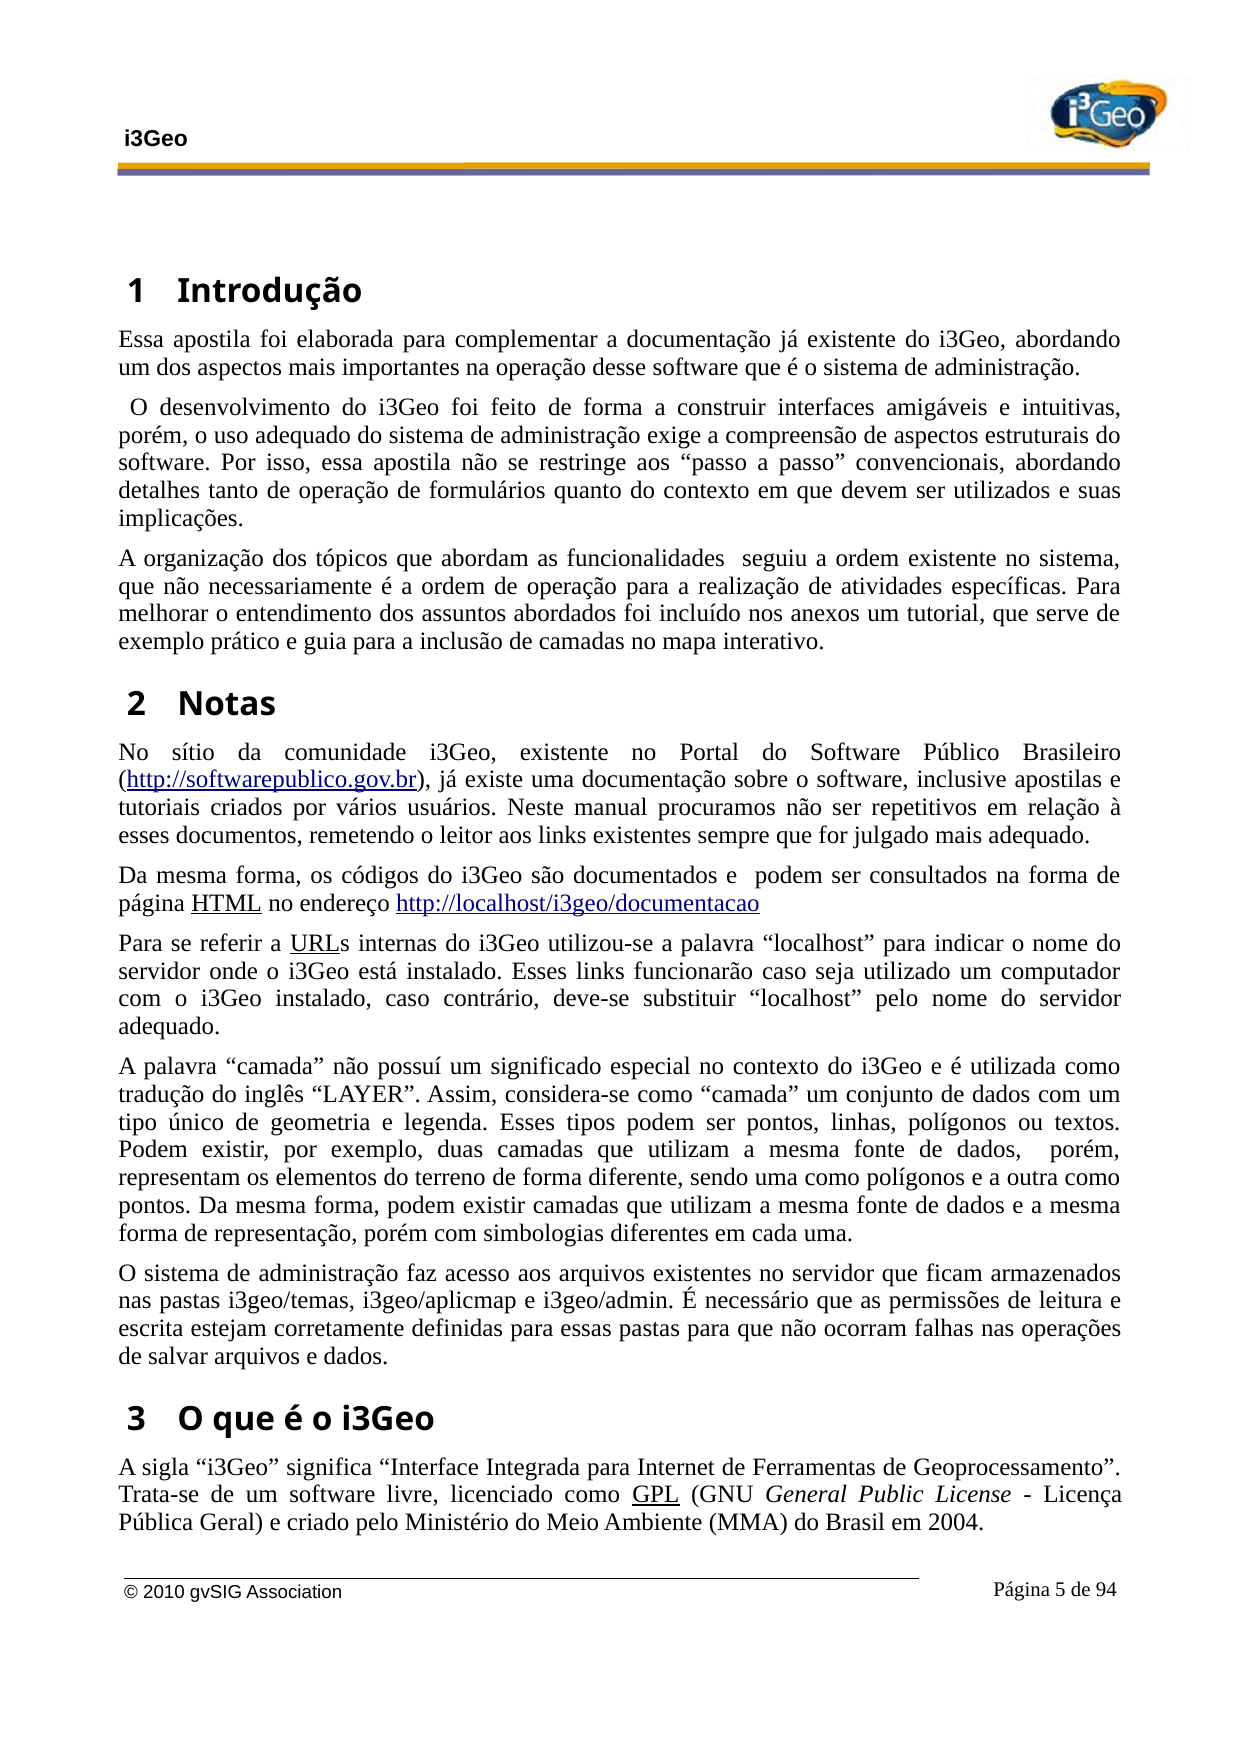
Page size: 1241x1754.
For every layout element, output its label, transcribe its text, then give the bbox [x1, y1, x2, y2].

text O sistema de administração faz acesso aos arquivos existentes no servidor que ficam armazenados nas pastas i3geo/temas, i3geo/aplicmap e i3geo/admin. É necessário que as permissões de leitura e escrita estejam corretamente definidas para essas pastas para que não ocorram falhas nas operações de salvar arquivos e dados. [118, 1259, 1122, 1370]
text No sítio da comunidade i3Geo, existente no Portal do Software Público Brasileiro (http://softwarepublico.gov.br), já existe uma documentação sobre o software, inclusive apostilas e tutoriais criados por vários usuários. Neste manual procuramos não ser repetitivos em relação à esses documentos, remetendo o leitor aos links existentes sempre que for julgado mais adequado. [118, 738, 1122, 849]
text Para se referir a URLs internas do i3Geo utilizou-se a palavra “localhost” para indicar o nome do servidor onde o i3Geo está instalado. Esses links funcionarão caso seja utilizado um computador com o i3Geo instalado, caso contrário, deve-se substituir “localhost” pelo nome do servidor adequado. [118, 929, 1122, 1040]
text Essa apostila foi elaborada para complementar a documentação já existente do i3Geo, abordando um dos aspectos mais importantes na operação desse software que é o sistema de administração. [118, 325, 1122, 381]
subtitle O que é o i3Geo [118, 1395, 1122, 1440]
text O desenvolvimento do i3Geo foi feito de forma a construir interfaces amigáveis e intuitivas, porém, o uso adequado do sistema de administração exige a compreensão de aspectos estruturais do software. Por isso, essa apostila não se restringe aos “passo a passo” convencionais, abordando detalhes tanto de operação de formulários quanto do contexto em que devem ser utilizados e suas implicações. [118, 393, 1122, 532]
text A palavra “camada” não possuí um significado especial no contexto do i3Geo e é utilizada como tradução do inglês “LAYER”. Assim, considera-se como “camada” um conjunto de dados com um tipo único de geometria e legenda. Esses tipos podem ser pontos, linhas, polígonos ou textos. Podem existir, por exemplo, duas camadas que utilizam a mesma fonte de dados, porém, representam os elementos do terreno de forma diferente, sendo uma como polígonos e a outra como pontos. Da mesma forma, podem existir camadas que utilizam a mesma fonte de dados e a mesma forma de representação, porém com simbologias diferentes em cada uma. [118, 1052, 1122, 1246]
subtitle Notas [118, 680, 1122, 725]
text Da mesma forma, os códigos do i3Geo são documentados e podem ser consultados na forma de página HTML no endereço http://localhost/i3geo/documentacao [118, 861, 1122, 917]
subtitle Introdução [118, 267, 1122, 313]
text A organização dos tópicos que abordam as funcionalidades seguiu a ordem existente no sistema, que não necessariamente é a ordem de operação para a realização de atividades específicas. Para melhorar o entendimento dos assuntos abordados foi incluído nos anexos um tutorial, que serve de exemplo prático e guia para a inclusão de camadas no mapa interativo. [118, 544, 1122, 655]
picture [1025, 74, 1191, 151]
text A sigla “i3Geo” significa “Interface Integrada para Internet de Ferramentas de Geoprocessamento”. Trata-se de um software livre, licenciado como GPL (GNU General Public License - Licença Pública Geral) e criado pelo Ministério do Meio Ambiente (MMA) do Brasil em 2004. [118, 1453, 1122, 1536]
